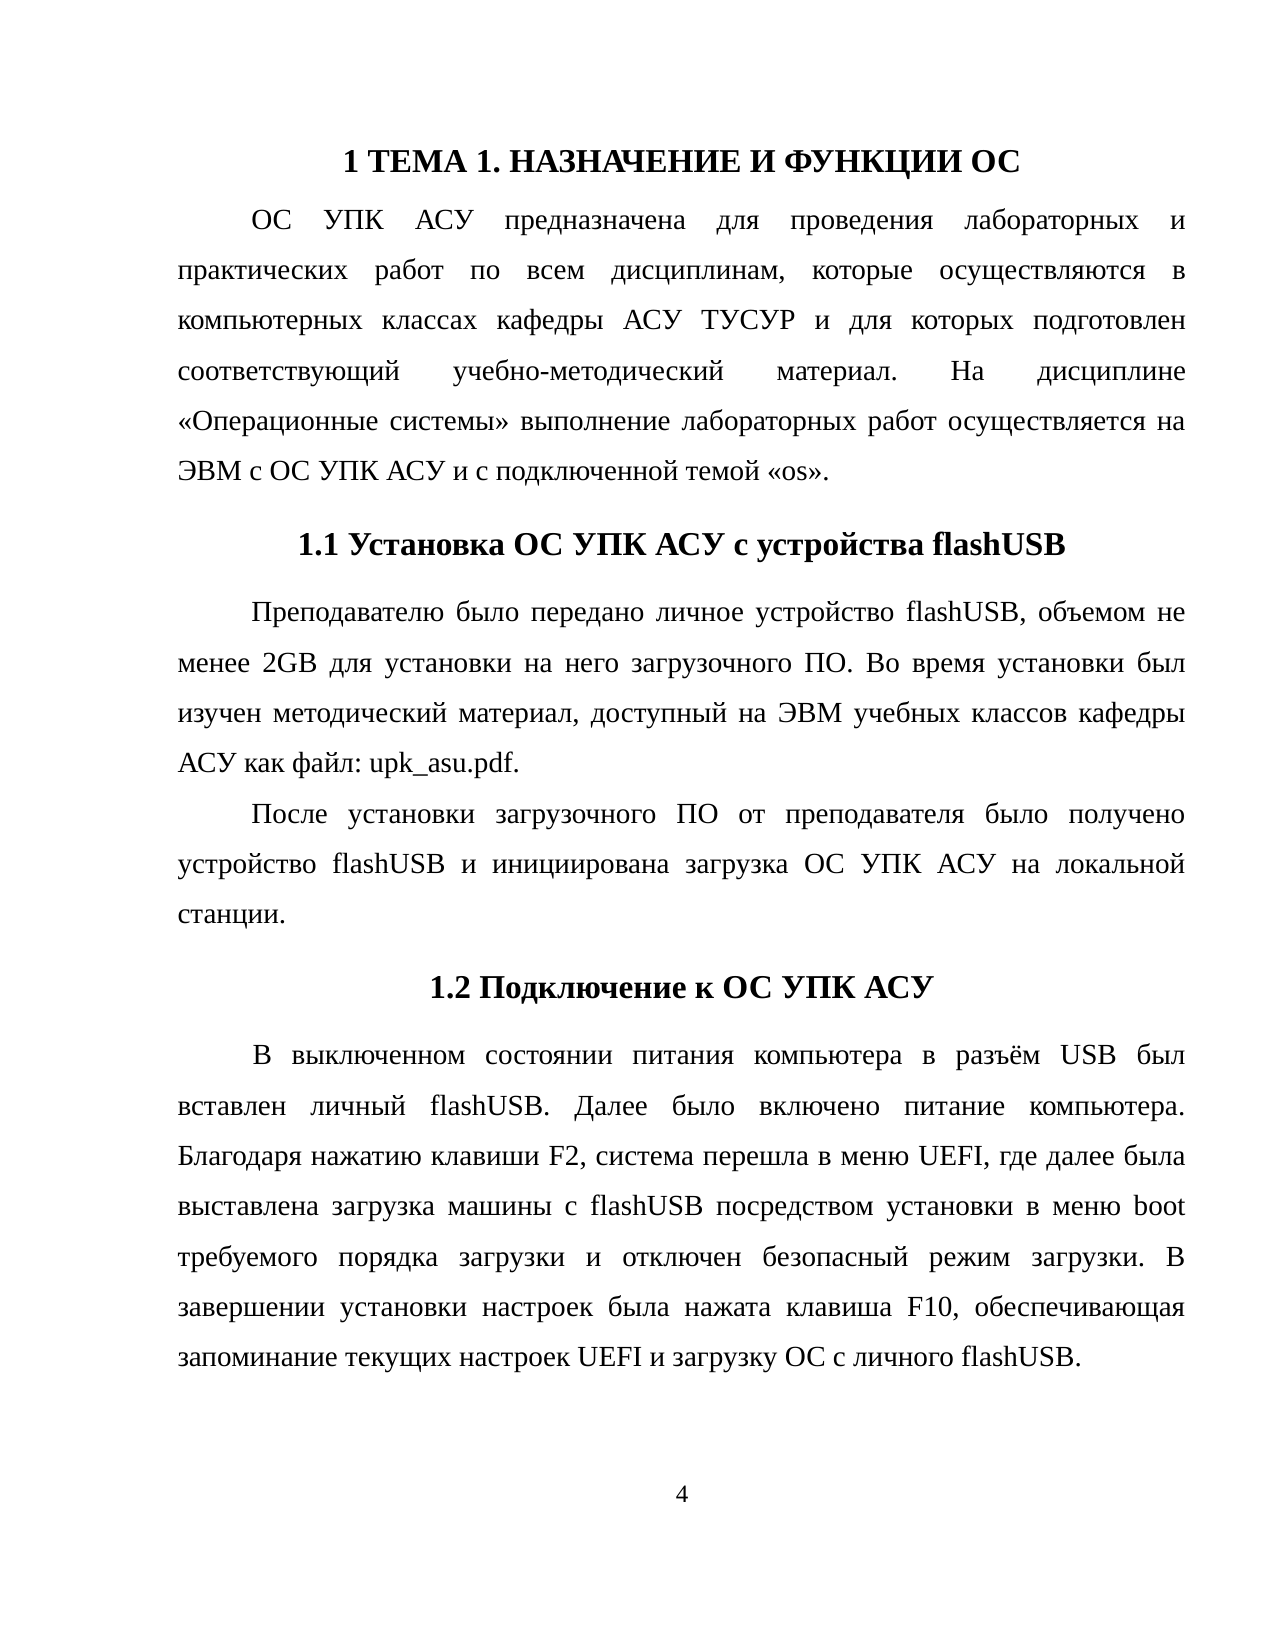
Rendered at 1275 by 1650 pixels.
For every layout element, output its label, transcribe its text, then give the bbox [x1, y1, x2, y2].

text В выключенном состоянии питания компьютера в разъём USB был вставлен личный flashUSB. Далее было включено питание компьютера. Благодаря нажатию клавиши F2, система перешла в меню UEFI, где далее была выставлена загрузка машины с flashUSB посредством установки в меню boot требуемого порядка загрузки и отключен безопасный режим загрузки. В завершении установки настроек была нажата клавиша F10, обеспечивающая запоминание текущих настроек UEFI и загрузку ОС с личного flashUSB. [177, 1037, 1186, 1373]
text После установки загрузочного ПО от преподавателя было получено устройство flashUSB и инициирована загрузка ОС УПК АСУ на локальной станции. [177, 796, 1186, 930]
subtitle 1.1 Установка ОС УПК АСУ с устройства flashUSB [177, 524, 1186, 563]
text ОС УПК АСУ предназначена для проведения лабораторных и практических работ по всем дисциплинам, которые осуществляются в компьютерных классах кафедры АСУ ТУСУР и для которых подготовлен соответствующий учебно-методический материал. На дисциплине «Операционные системы» выполнение лабораторных работ осуществляется на ЭВМ с ОС УПК АСУ и с подключенной темой «os». [177, 202, 1186, 487]
subtitle 1.2 Подключение к ОС УПК АСУ [177, 967, 1186, 1006]
text Преподавателю было передано личное устройство flashUSB, объемом не менее 2GB для установки на него загрузочного ПО. Во время установки был изучен методический материал, доступный на ЭВМ учебных классов кафедры АСУ как файл: upk_asu.pdf. [177, 594, 1186, 779]
subtitle 1 ТЕМА 1. НАЗНАЧЕНИЕ И ФУНКЦИИ ОС [177, 142, 1186, 180]
